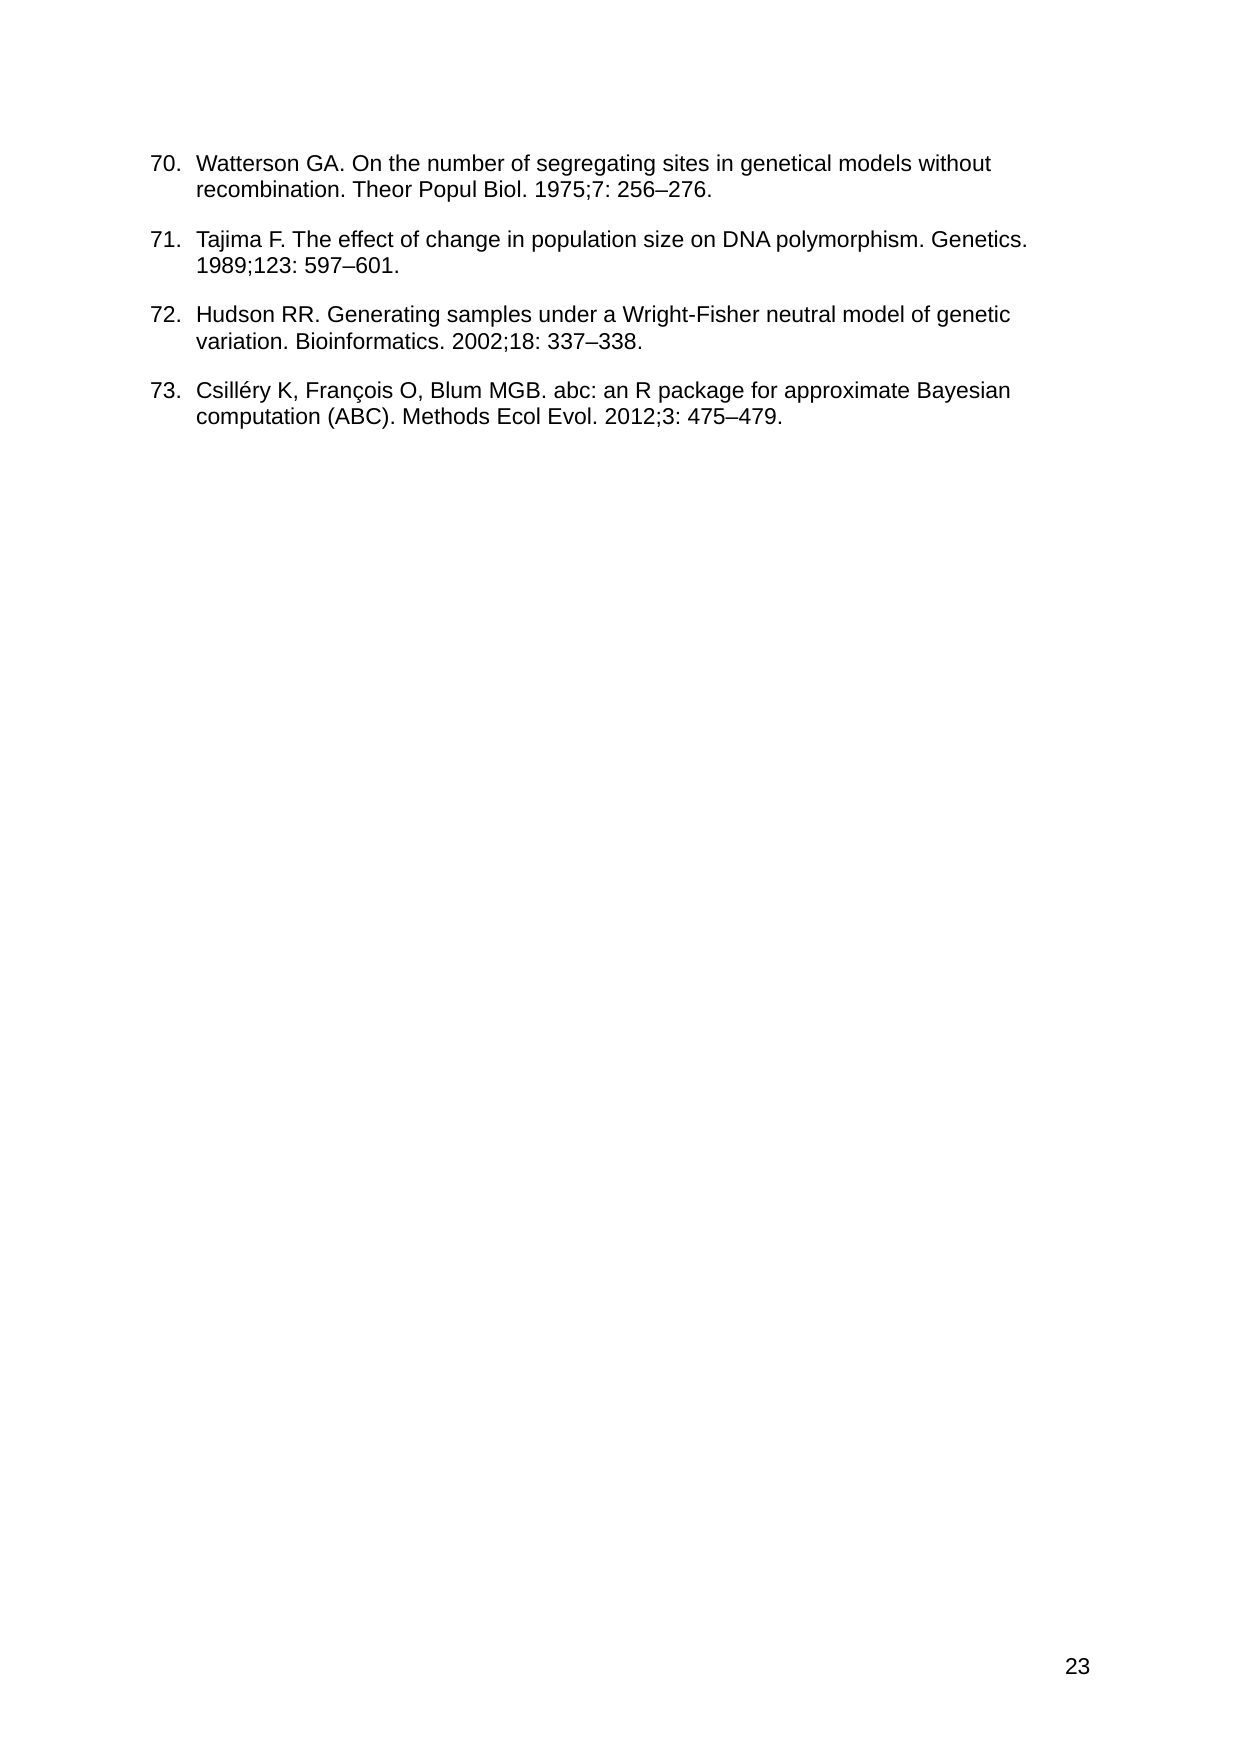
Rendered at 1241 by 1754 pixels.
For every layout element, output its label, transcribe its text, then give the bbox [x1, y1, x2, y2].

text 71. Tajima F. The effect of change in population size on DNA polymorphism. Genetics. 1989;123: 597–601. [150, 226, 1090, 278]
text 72. Hudson RR. Generating samples under a Wright-Fisher neutral model of genetic variation. Bioinformatics. 2002;18: 337–338. [150, 301, 1090, 354]
text 73. Csilléry K, François O, Blum MGB. abc: an R package for approximate Bayesian computation (ABC). Methods Ecol Evol. 2012;3: 475–479. [150, 377, 1090, 429]
text 70. Watterson GA. On the number of segregating sites in genetical models without recombination. Theor Popul Biol. 1975;7: 256–276. [150, 150, 1090, 203]
